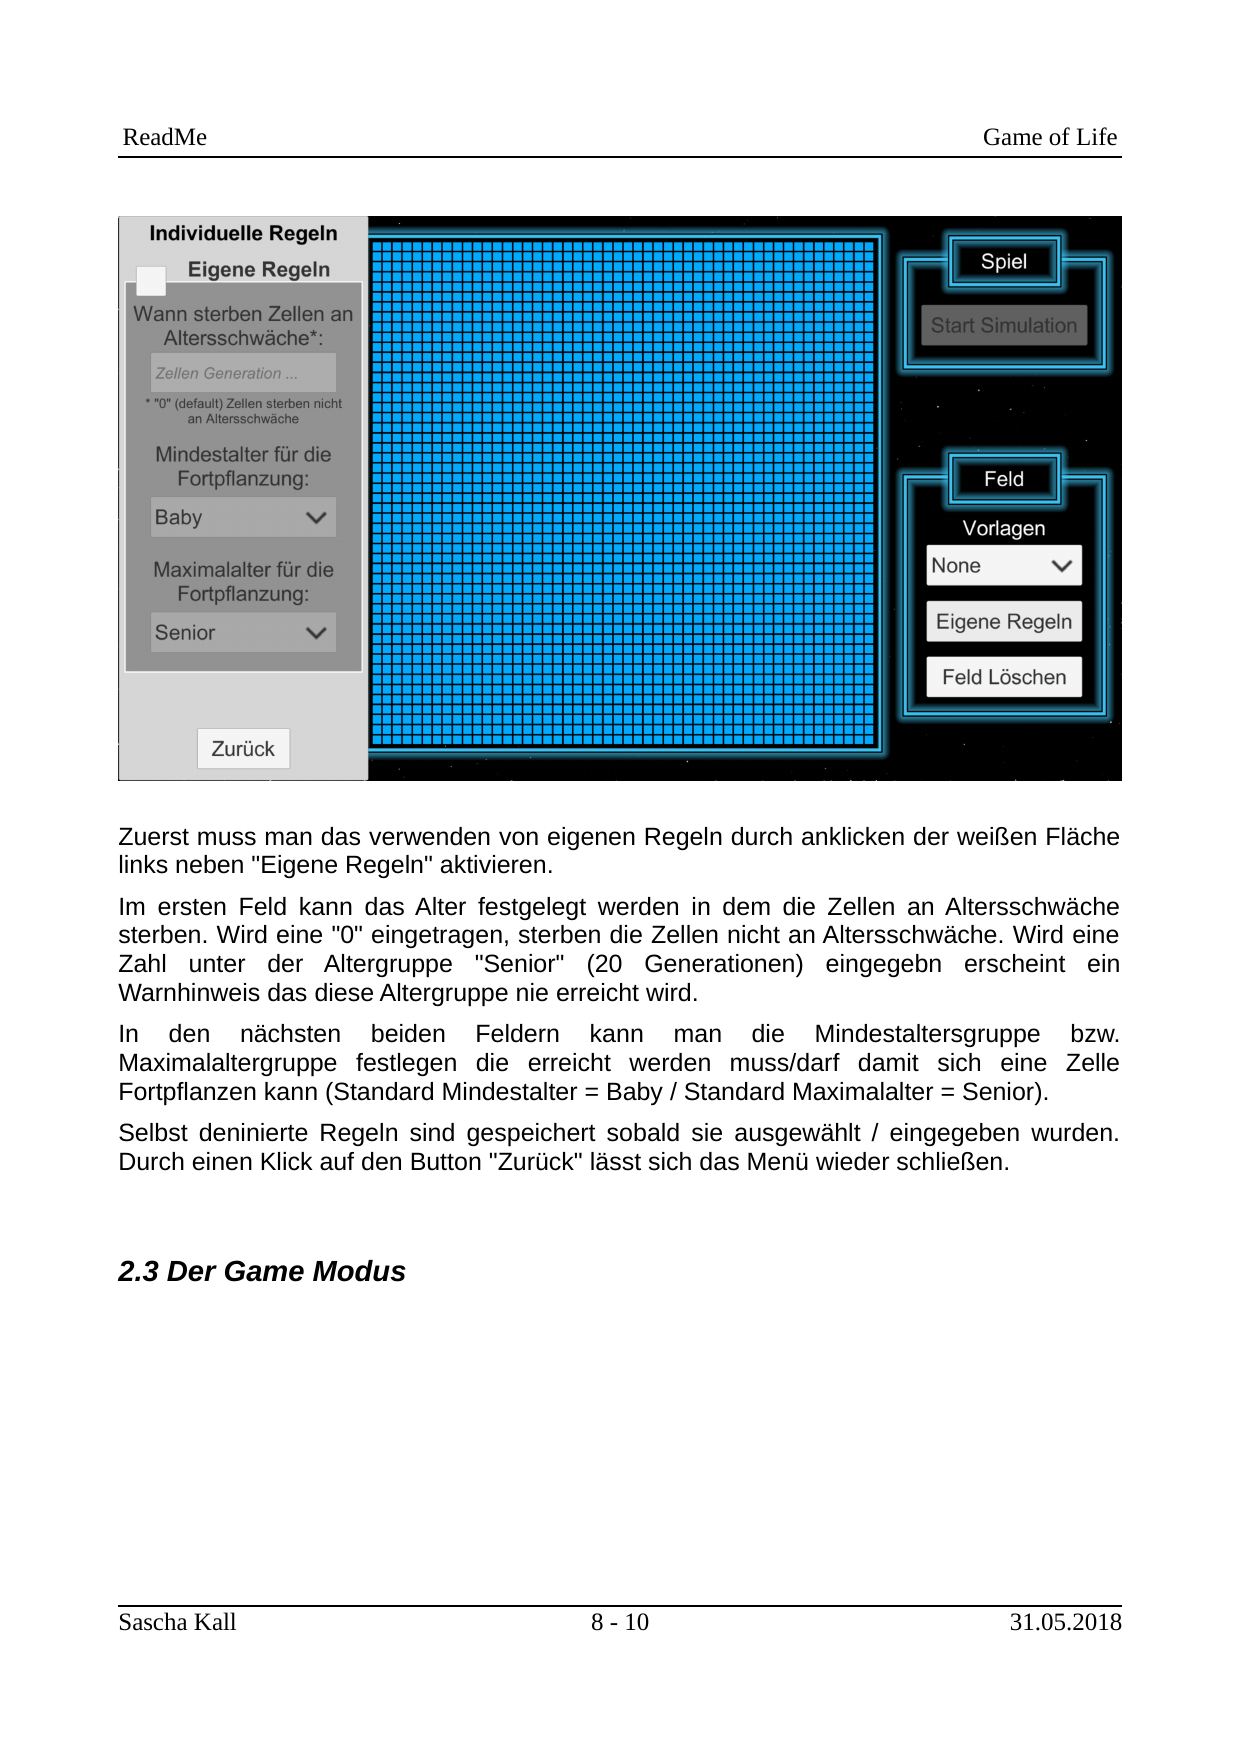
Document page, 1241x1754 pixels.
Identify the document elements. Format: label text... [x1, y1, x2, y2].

text Im ersten Feld kann das Alter festgelegt werden in dem die Zellen an Altersschwäche sterben. Wird eine "0" eingetragen, sterben die Zellen nicht an Altersschwäche. Wird eine Zahl unter der Altergruppe "Senior" (20 Generationen) eingegebn erscheint ein Warnhinweis das diese Altergruppe nie erreicht wird. [118, 892, 1122, 1007]
picture [118, 216, 1122, 781]
text Selbst deninierte Regeln sind gespeichert sobald sie ausgewählt / eingegeben wurden. Durch einen Klick auf den Button "Zurück" lässt sich das Menü wieder schließen. [118, 1118, 1122, 1176]
subtitle 2.3 Der Game Modus [118, 1254, 1122, 1288]
text Zuerst muss man das verwenden von eigenen Regeln durch anklicken der weißen Fläche links neben "Eigene Regeln" aktivieren. [118, 822, 1122, 879]
text In den nächsten beiden Feldern kann man die Mindestaltersgruppe bzw. Maximalaltergruppe festlegen die erreicht werden muss/darf damit sich eine Zelle Fortpflanzen kann (Standard Mindestalter = Baby / Standard Maximalalter = Senior). [118, 1019, 1122, 1106]
